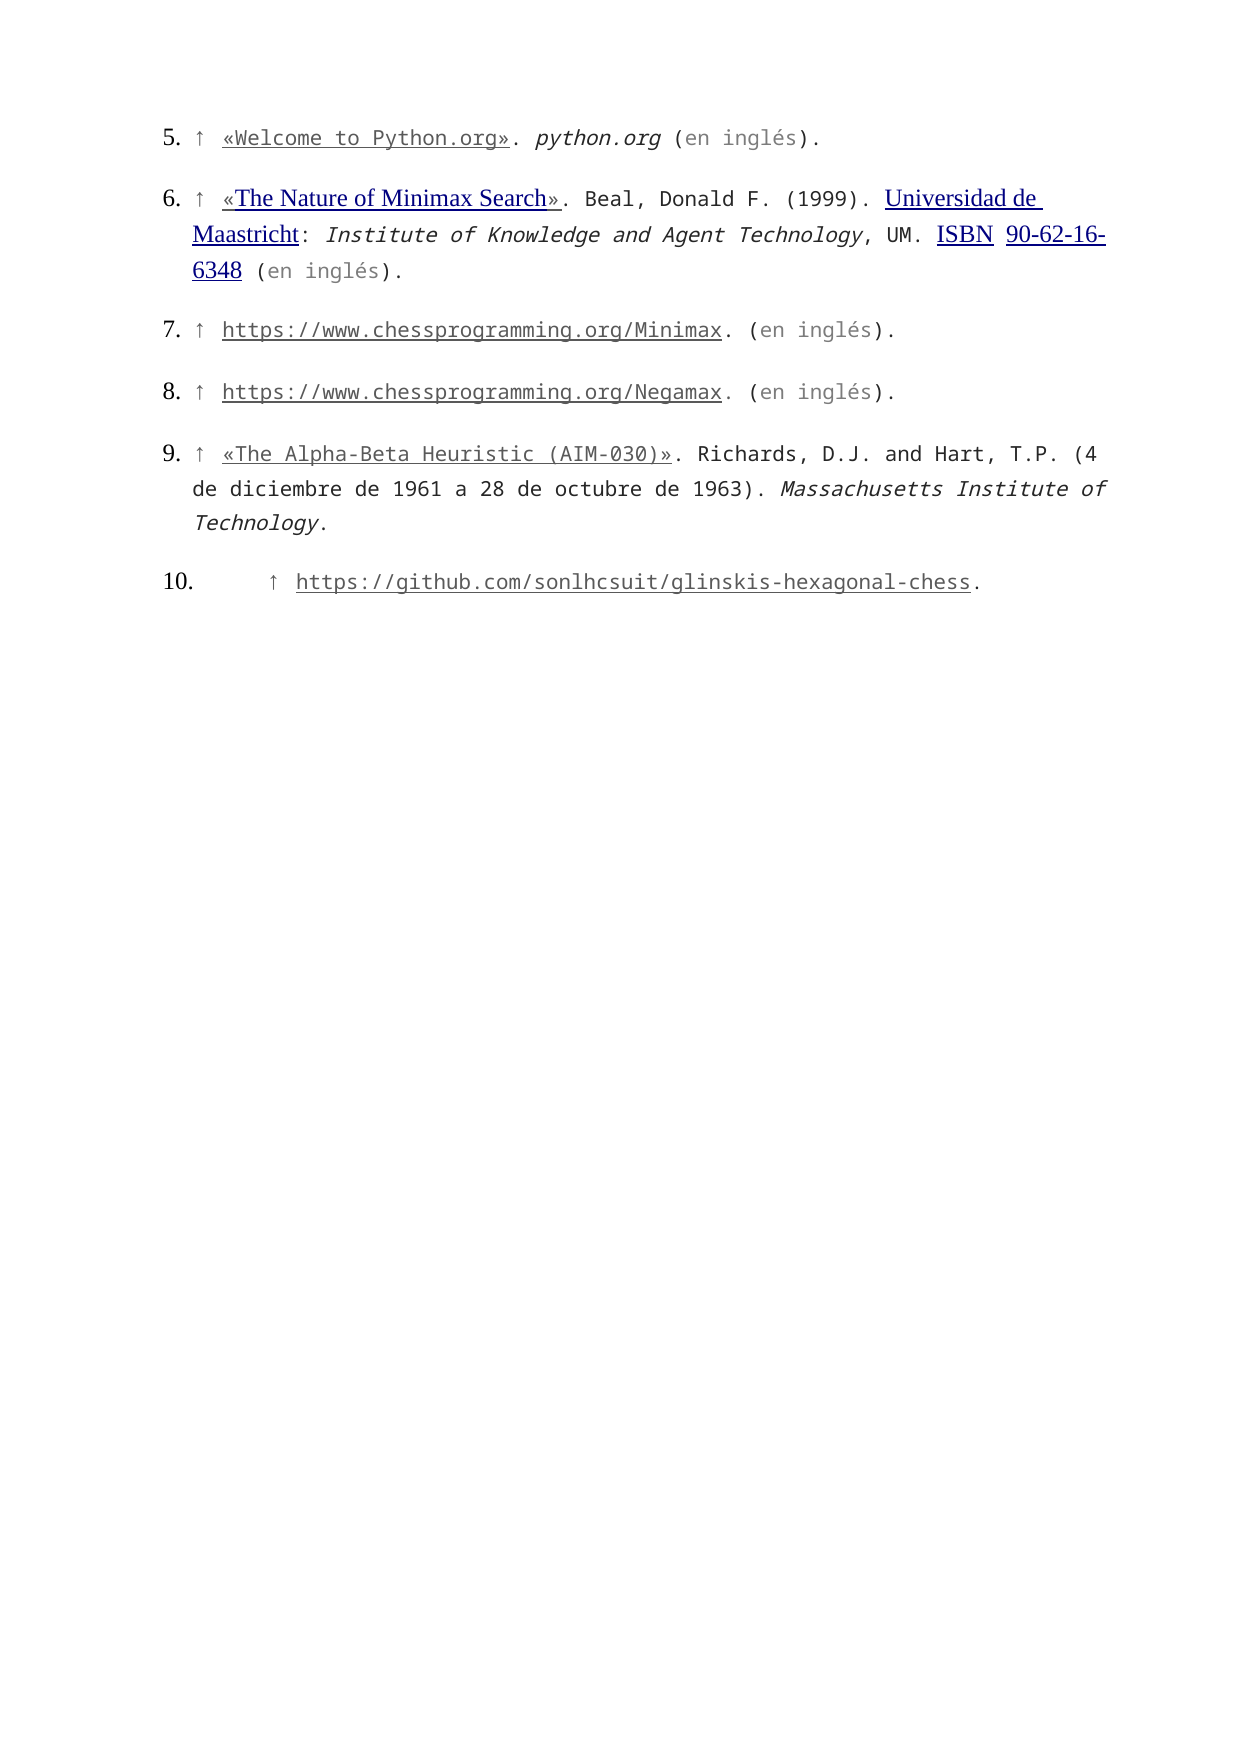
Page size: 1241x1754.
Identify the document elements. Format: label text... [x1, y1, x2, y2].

list ↑ «Welcome to Python.org». python.org (en inglés). [162, 118, 1122, 152]
list ↑ https://github.com/sonlhcsuit/glinskis-hexagonal-chess. [162, 563, 1122, 597]
list ↑ https://www.chessprogramming.org/Minimax. (en inglés). [162, 311, 1122, 345]
list ↑ «The Alpha-Beta Heuristic (AIM-030)». Richards, D.J. and Hart, T.P. (4 de diciembre de 1961 a 28 de octubre de 1963). Massachusetts Institute of Technology. [162, 434, 1122, 536]
list ↑ «The Nature of Minimax Search». Beal, Donald F. (1999). Universidad de Maastricht: Institute of Knowledge and Agent Technology, UM. ISBN 90-62-16-6348 (en inglés). [162, 180, 1122, 284]
list ↑ https://www.chessprogramming.org/Negamax. (en inglés). [162, 373, 1122, 407]
